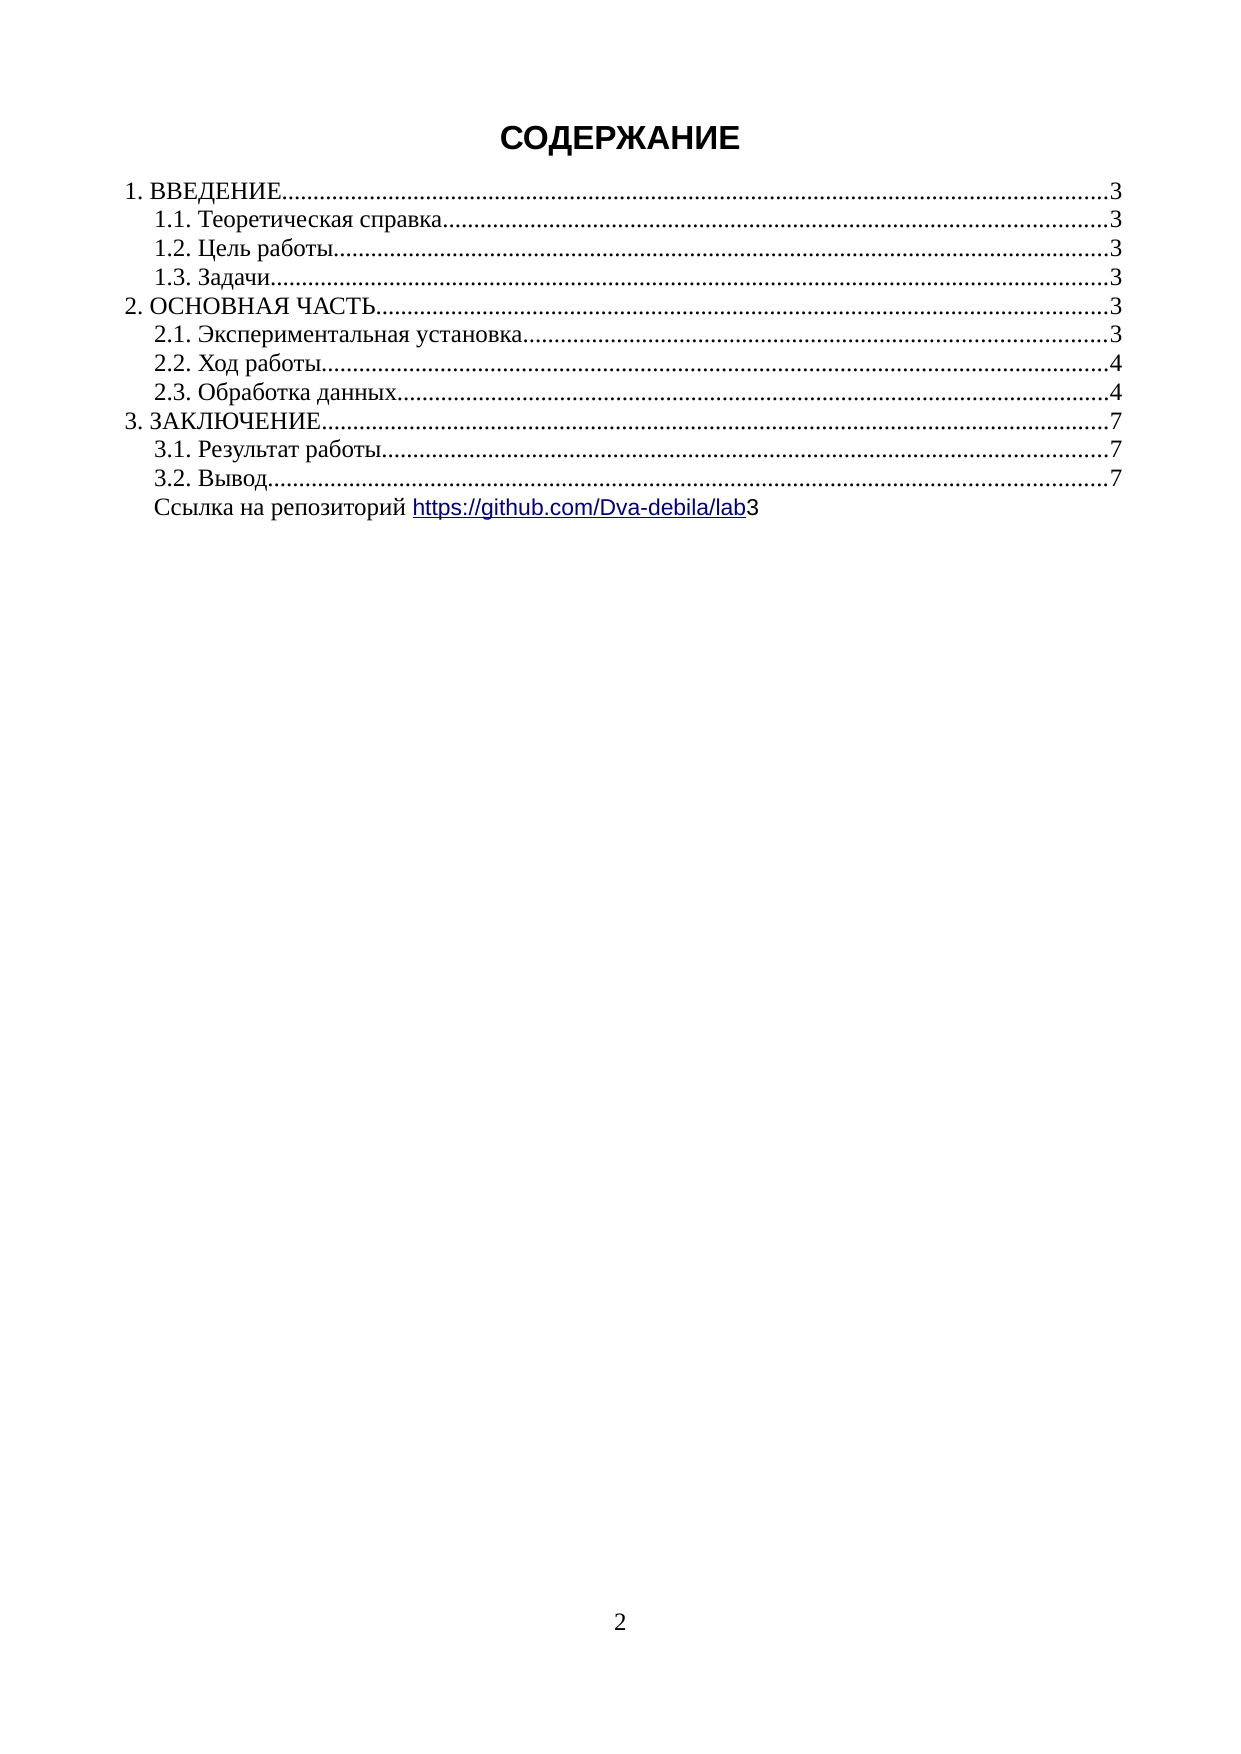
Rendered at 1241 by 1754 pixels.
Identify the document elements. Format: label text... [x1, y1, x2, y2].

text 2.3. Обработка данных 4 [148, 377, 1122, 406]
text Ссылка на репозиторий https://github.com/Dva-debila/lab3 [118, 492, 1122, 521]
text 3. ЗАКЛЮЧЕНИЕ 7 [118, 406, 1122, 434]
subtitle СОДЕРЖАНИЕ [118, 118, 1122, 157]
text 2. ОСНОВНАЯ ЧАСТЬ 3 [118, 291, 1122, 319]
text 1. ВВЕДЕНИЕ 3 [118, 176, 1122, 204]
text 2.2. Ход работы 4 [148, 348, 1122, 377]
text 2.1. Экспериментальная установка 3 [148, 319, 1122, 348]
text 3.2. Вывод 7 [148, 463, 1122, 492]
text 1.2. Цель работы 3 [148, 233, 1122, 262]
text 1.1. Теоретическая справка 3 [148, 204, 1122, 233]
text 3.1. Результат работы 7 [148, 434, 1122, 463]
text 1.3. Задачи 3 [148, 262, 1122, 291]
